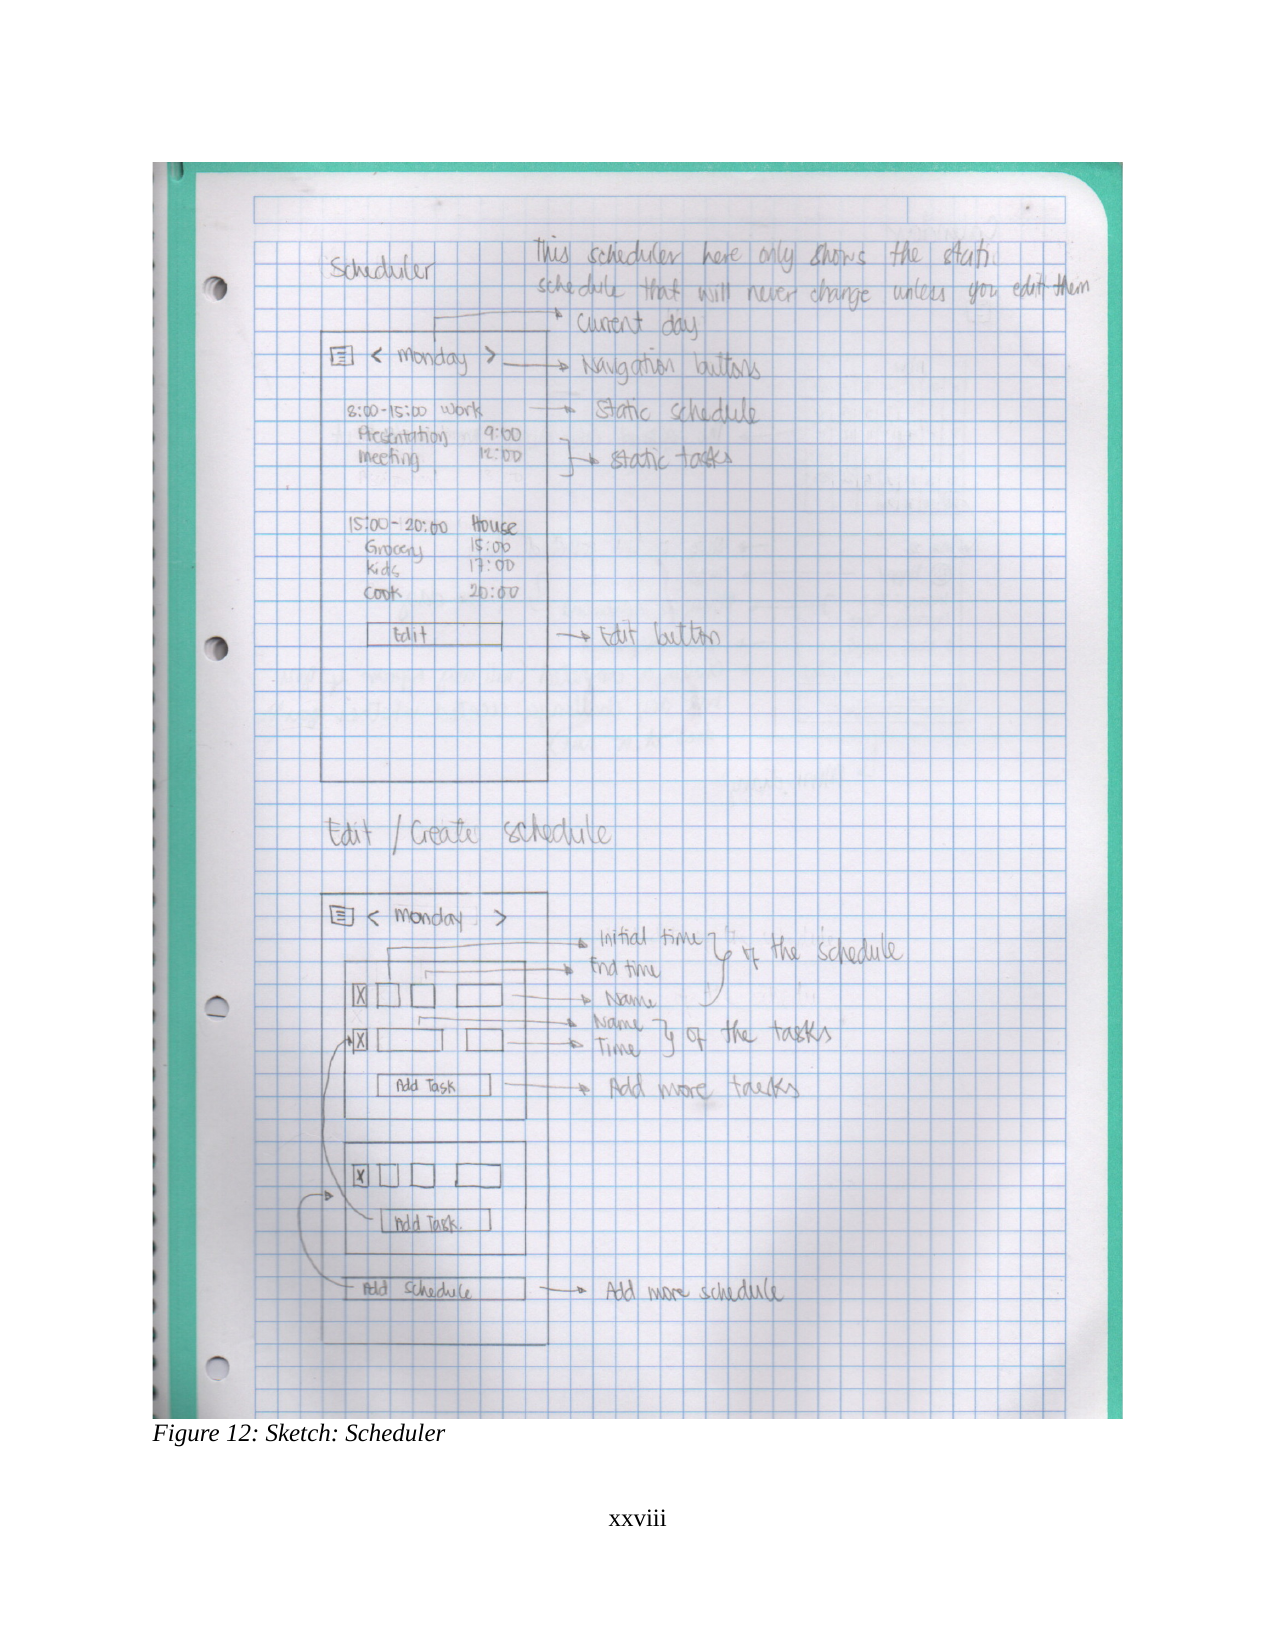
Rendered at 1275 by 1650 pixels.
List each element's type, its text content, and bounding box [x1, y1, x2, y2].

picture [152, 162, 1123, 1419]
text Figure 12: Sketch: Scheduler [152, 1419, 1123, 1447]
